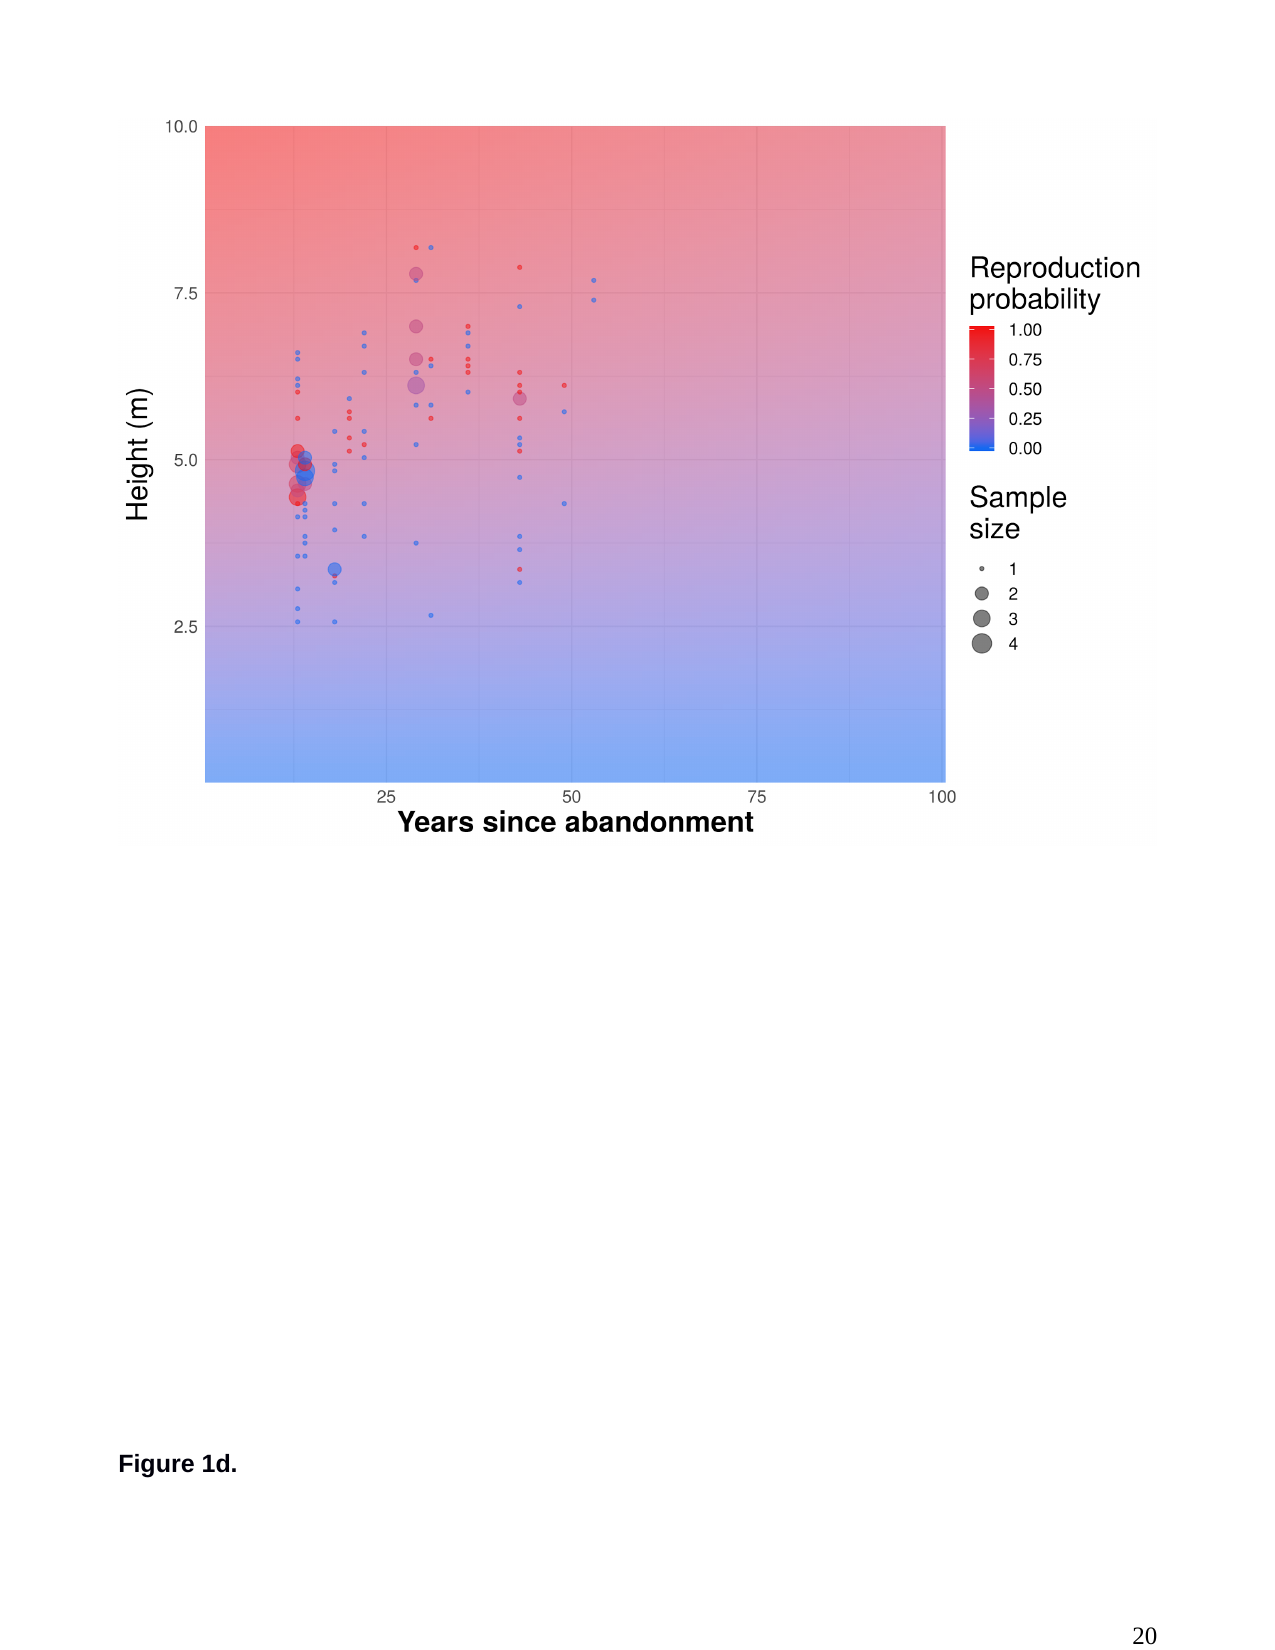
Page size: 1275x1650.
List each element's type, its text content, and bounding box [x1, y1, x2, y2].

picture [118, 118, 1157, 846]
text Figure 1d. [118, 1449, 1157, 1478]
